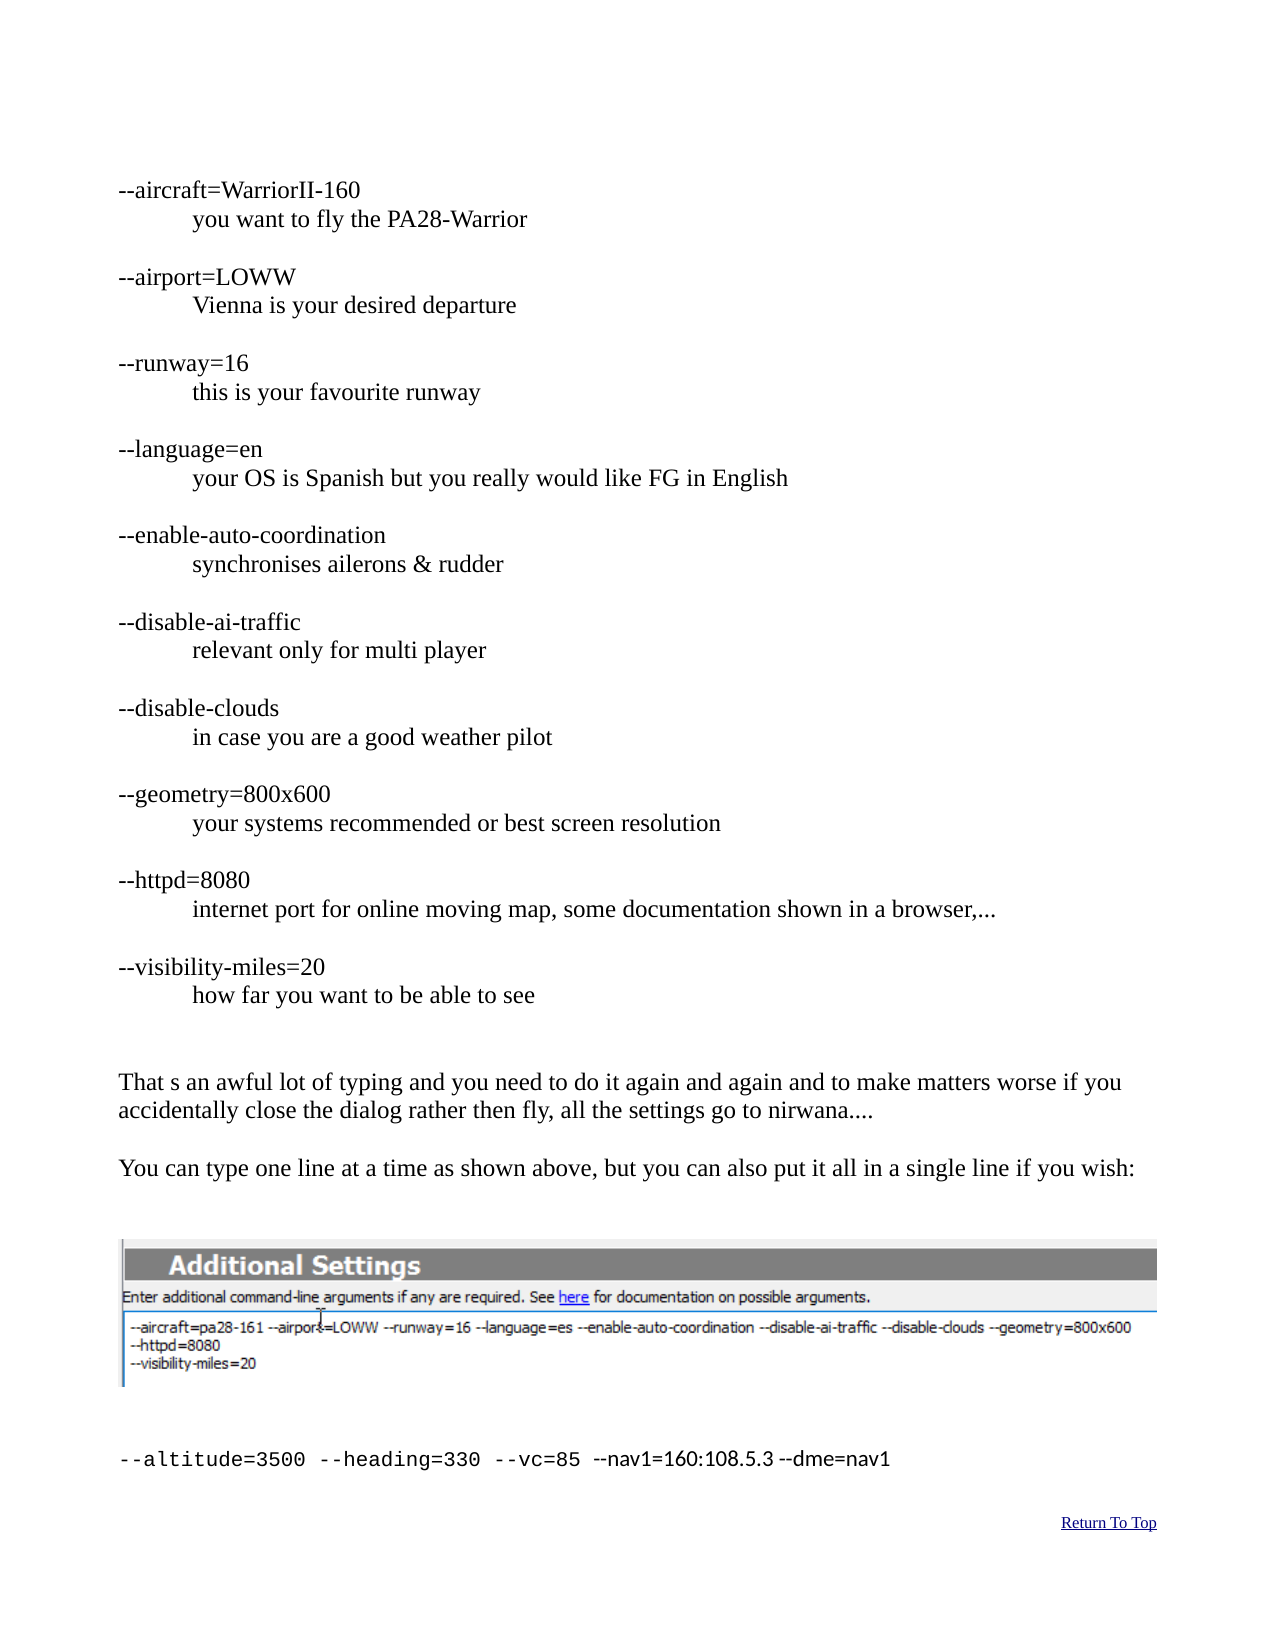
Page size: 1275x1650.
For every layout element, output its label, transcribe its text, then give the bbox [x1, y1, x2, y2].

text your systems recommended or best screen resolution [118, 808, 1157, 837]
text in case you are a good weather pilot [118, 722, 1157, 751]
text That s an awful lot of typing and you need to do it again and again and to make matters worse if you accidentally close the dialog rather then fly, all the settings go to nirwana.... [118, 1067, 1157, 1124]
text --disable-clouds [118, 693, 1157, 722]
text internet port for online moving map, some documentation shown in a browser,... [118, 894, 1157, 923]
text --httpd=8080 [118, 866, 1157, 894]
text this is your favourite runway [118, 377, 1157, 406]
picture [118, 1239, 1157, 1387]
text how far you want to be able to see [118, 981, 1157, 1009]
text --runway=16 [118, 348, 1157, 377]
text you want to fly the PA28-Warrior [118, 204, 1157, 233]
text --enable-auto-coordination synchronises ailerons & rudder [118, 521, 1157, 578]
text --geometry=800x600 [118, 779, 1157, 808]
text --disable-ai-traffic [118, 607, 1157, 636]
text --language=en your OS is Spanish but you really would like FG in English [118, 434, 1157, 492]
text --aircraft=WarriorII-160 [118, 176, 1157, 204]
text --airport=LOWW [118, 262, 1157, 291]
text --visibility-miles=20 [118, 952, 1157, 981]
text relevant only for multi player [118, 636, 1157, 664]
text You can type one line at a time as shown above, but you can also put it all in a single line if you wish: [118, 1153, 1157, 1182]
text Vienna is your desired departure [118, 291, 1157, 319]
text --altitude=3500 --heading=330 --vc=85 --nav1=160:108.5.3 --dme=nav1 [118, 1444, 1157, 1473]
